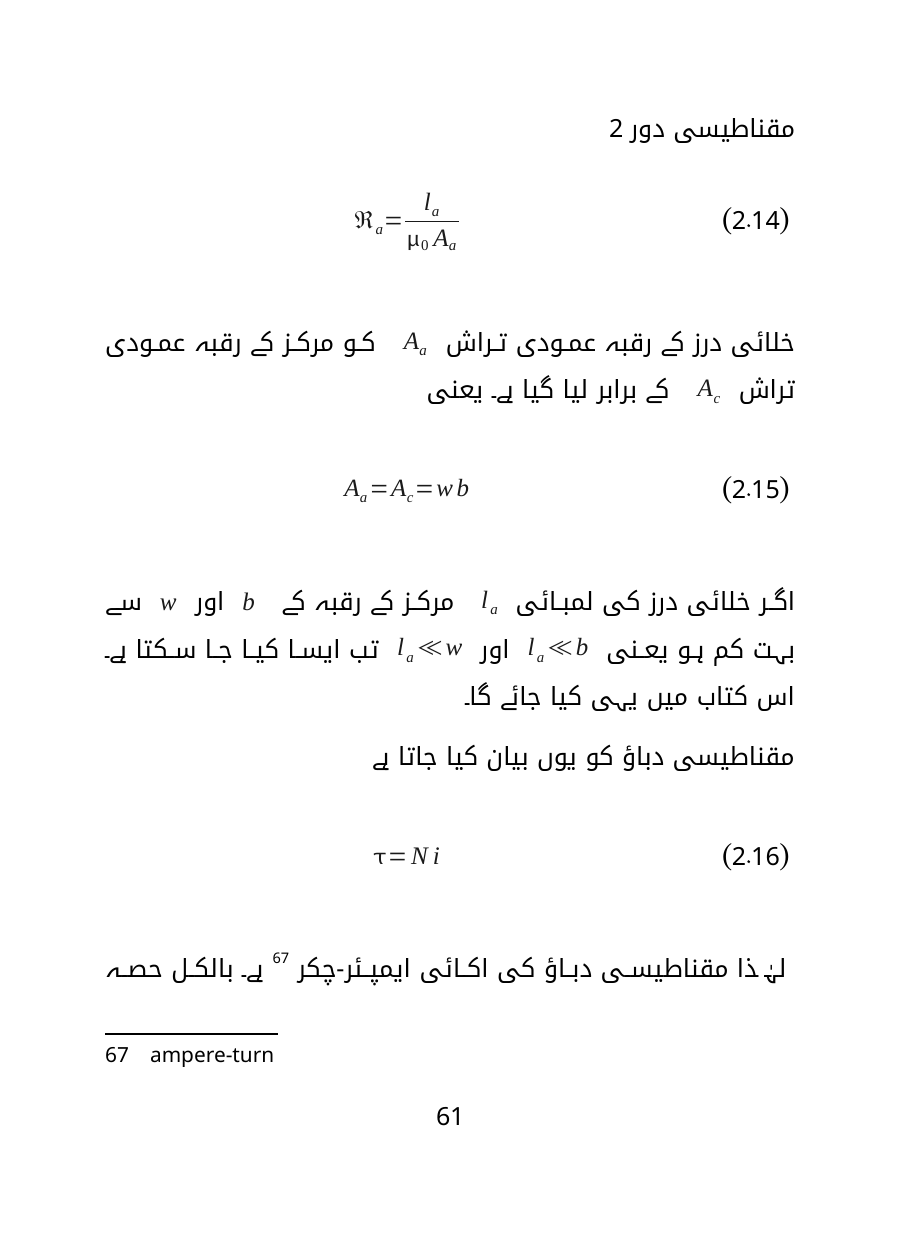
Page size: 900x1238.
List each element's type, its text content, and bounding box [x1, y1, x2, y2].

text اگر خلائی درز کی لمبائی مرکز کے رقبہ کے اورسے بہت کم ہو یعنیاورتب ایسا کیا جا سکتا ہے۔ اس کتاب میں یہی کیا جائے گا۔ [105, 579, 795, 721]
table_header [105, 827, 700, 899]
table_header [105, 461, 699, 532]
table_header (2.16) [700, 827, 795, 899]
table_header [105, 183, 700, 273]
text ampere-turn [105, 1040, 795, 1068]
table_header (2.15) [699, 461, 795, 532]
text خلائی درز کے رقبہ عمودی تراش کو مرکز کے رقبہ عمودی تراش کے برابر لیا گیا ہے۔ یعنی [105, 319, 795, 414]
table_header (2.14) [700, 183, 795, 273]
text لہٰذا مقناطیسی دباؤ کی اکائی ایمپئر-چکر ہے۔ بالکل حصہ 2.2 کی طرح ہم مساوات 2.13 کو یوں لکھ سکتے ہیں۔ [105, 945, 795, 993]
text مقناطیسی دباؤ کو یوں بیان کیا جاتا ہے [105, 733, 795, 781]
